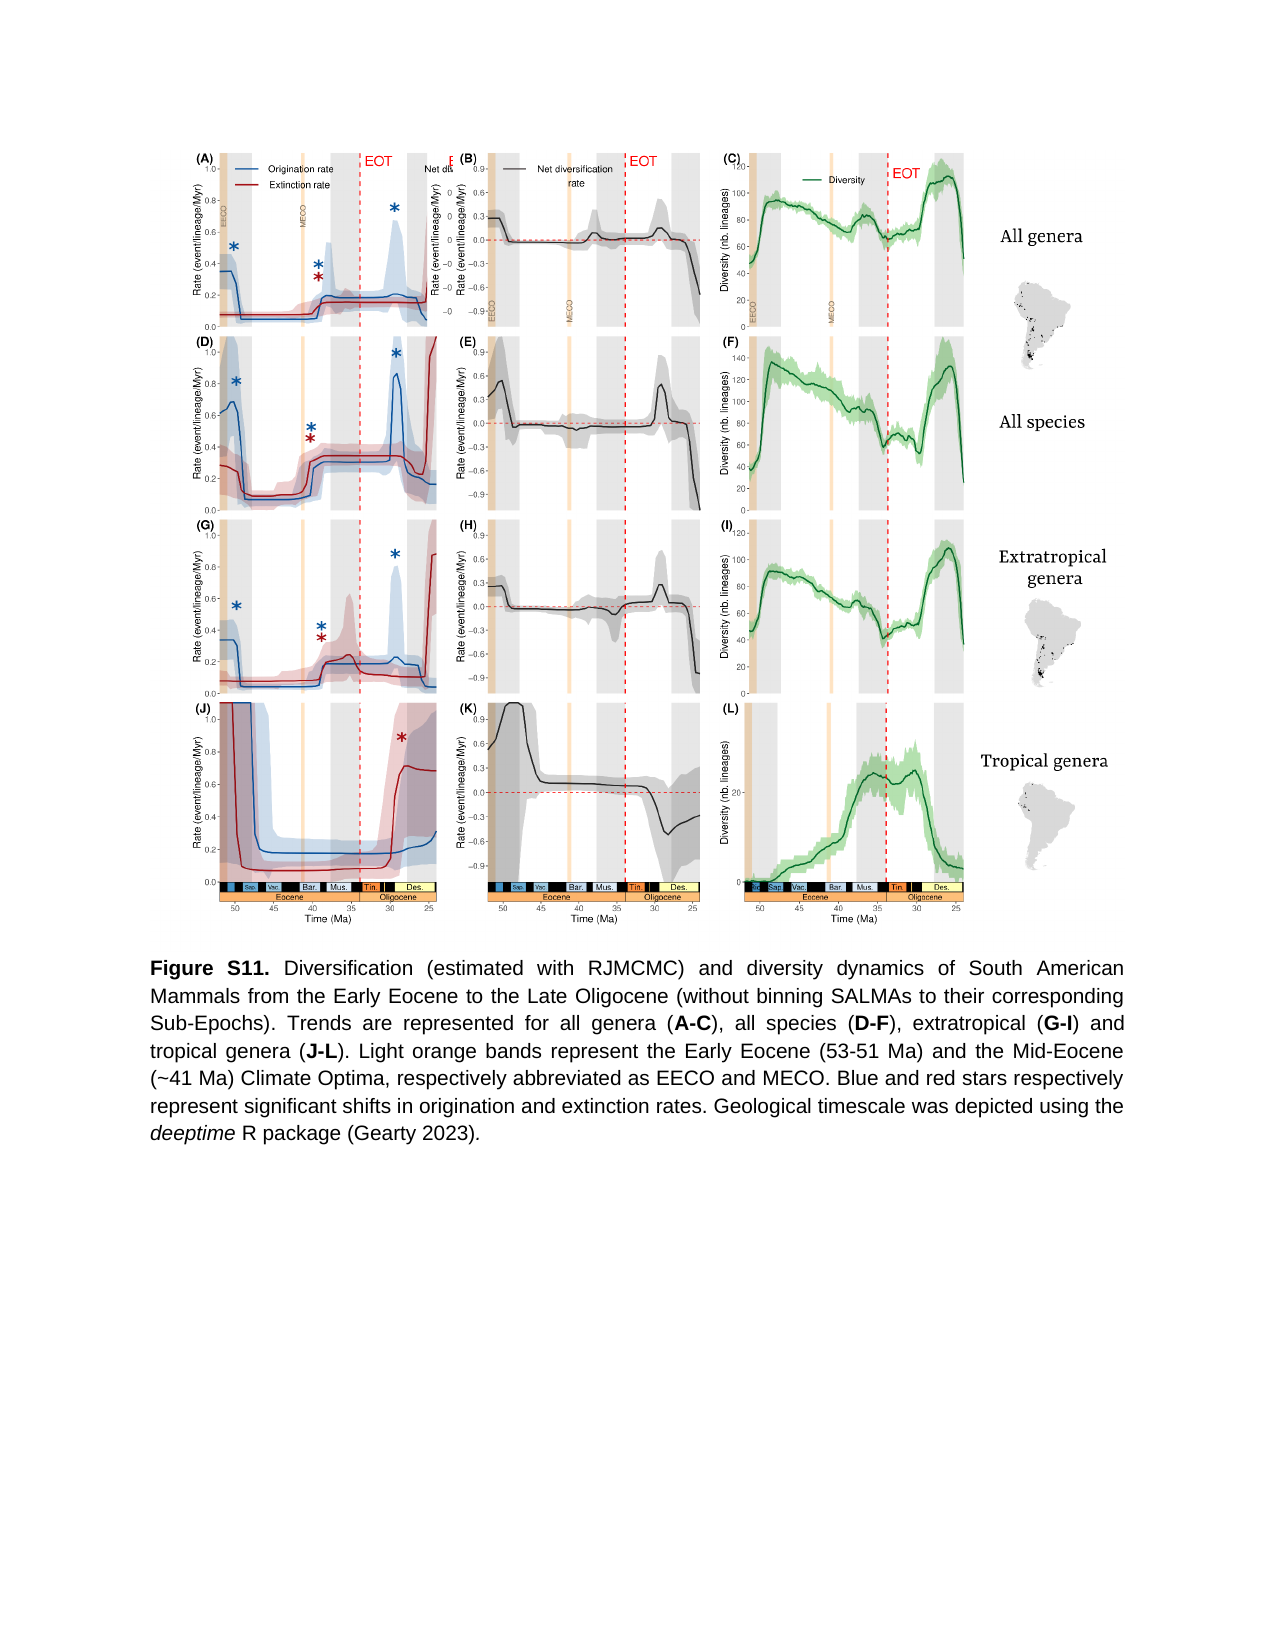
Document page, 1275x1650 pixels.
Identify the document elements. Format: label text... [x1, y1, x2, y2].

text Figure S11. Diversification (estimated with RJMCMC) and diversity dynamics of South American Mammals from the Early Eocene to the Late Oligocene (without binning SALMAs to their corresponding Sub-Epochs). Trends are represented for all genera (A-C), all species (D-F), extratropical (G-I) and tropical genera (J-L). Light orange bands represent the Early Eocene (53-51 Ma) and the Mid-Eocene (~41 Ma) Climate Optima, respectively abbreviated as EECO and MECO. Blue and red stars respectively represent significant shifts in origination and extinction rates. Geological timescale was depicted using the deeptime R package (Gearty 2023). [150, 956, 1125, 1145]
picture [150, 150, 1125, 952]
